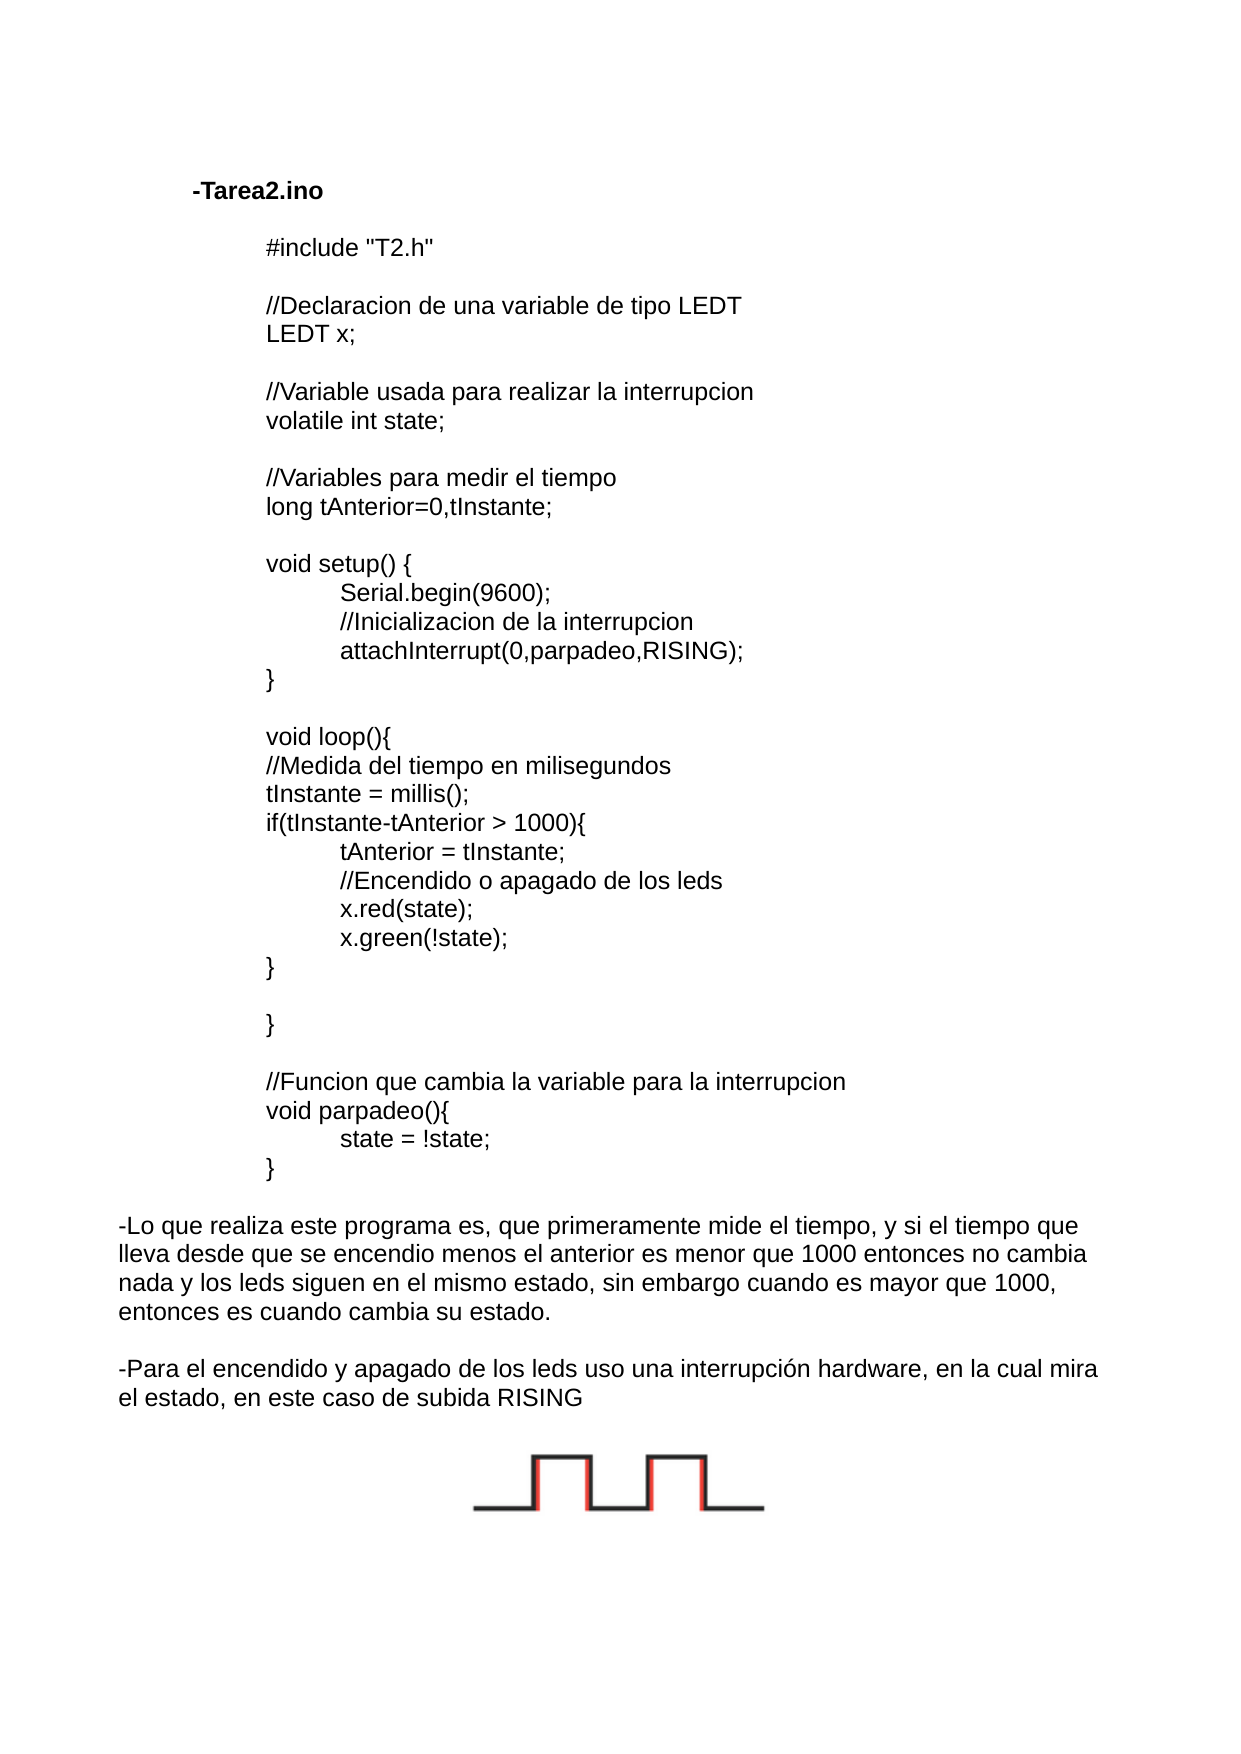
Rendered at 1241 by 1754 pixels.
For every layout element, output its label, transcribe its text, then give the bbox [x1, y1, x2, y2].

text //Variables para medir el tiempo [118, 463, 1122, 492]
text tAnterior = tInstante; [118, 837, 1122, 866]
text //Medida del tiempo en milisegundos [118, 751, 1122, 779]
text Serial.begin(9600); [118, 578, 1122, 607]
text LEDT x; [118, 319, 1122, 348]
text attachInterrupt(0,parpadeo,RISING); [118, 636, 1122, 664]
text #include "T2.h" [118, 233, 1122, 262]
text } [118, 1153, 1122, 1182]
picture [469, 1440, 771, 1521]
text -Para el encendido y apagado de los leds uso una interrupción hardware, en la cual mira el estado, en este caso de subida RISING [118, 1354, 1122, 1412]
text tInstante = millis(); [118, 779, 1122, 808]
text -Tarea2.ino [118, 176, 1122, 204]
text x.green(!state); [118, 923, 1122, 952]
text x.red(state); [118, 894, 1122, 923]
text void parpadeo(){ [118, 1096, 1122, 1124]
text //Inicializacion de la interrupcion [118, 607, 1122, 636]
text if(tInstante-tAnterior > 1000){ [118, 808, 1122, 837]
text } [118, 952, 1122, 981]
text //Variable usada para realizar la interrupcion [118, 377, 1122, 406]
text } [118, 664, 1122, 693]
text -Lo que realiza este programa es, que primeramente mide el tiempo, y si el tiempo que lleva desde que se encendio menos el anterior es menor que 1000 entonces no cambia nada y los leds siguen en el mismo estado, sin embargo cuando es mayor que 1000, entonces es cuando cambia su estado. [118, 1211, 1122, 1326]
text //Encendido o apagado de los leds [118, 866, 1122, 894]
text void loop(){ [118, 722, 1122, 751]
text void setup() { [118, 549, 1122, 578]
text //Funcion que cambia la variable para la interrupcion [118, 1067, 1122, 1096]
text state = !state; [118, 1124, 1122, 1153]
text //Declaracion de una variable de tipo LEDT [118, 291, 1122, 319]
text } [118, 1009, 1122, 1038]
text volatile int state; [118, 406, 1122, 434]
text long tAnterior=0,tInstante; [118, 492, 1122, 521]
